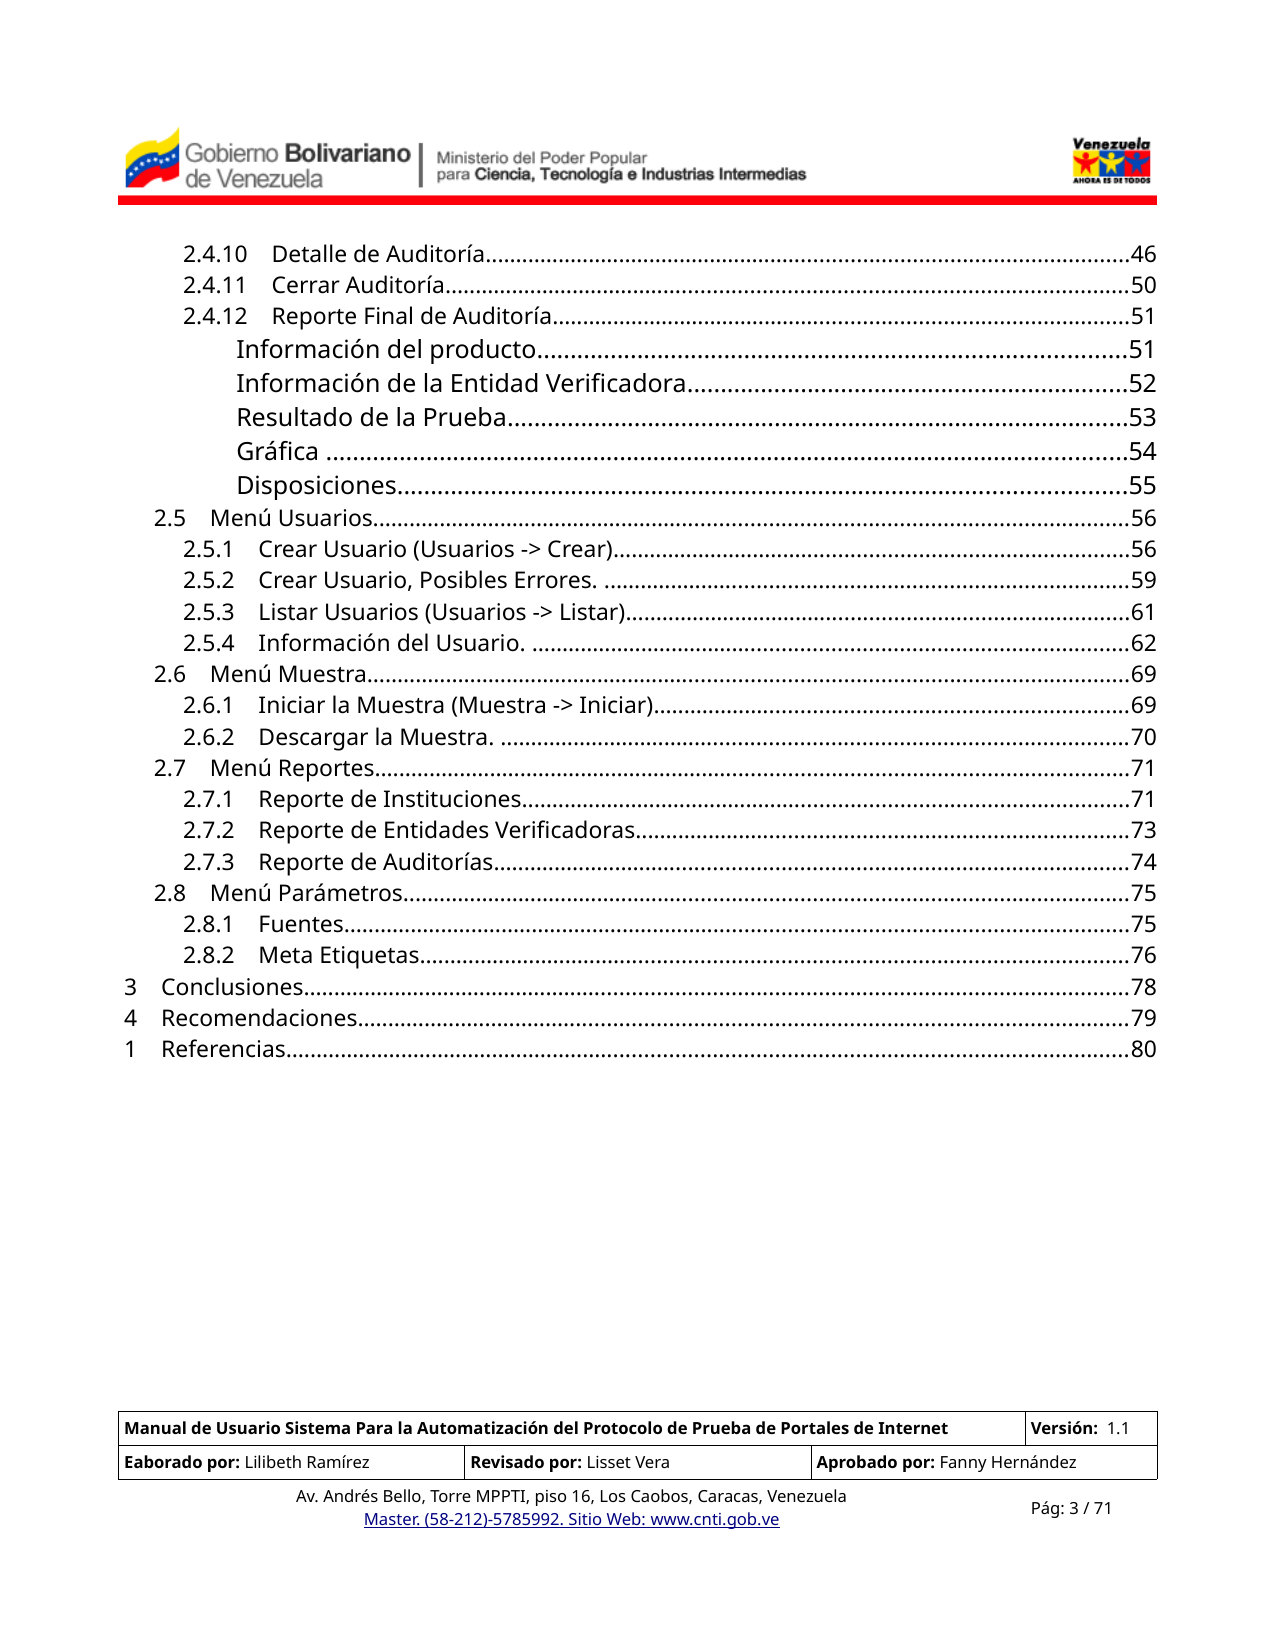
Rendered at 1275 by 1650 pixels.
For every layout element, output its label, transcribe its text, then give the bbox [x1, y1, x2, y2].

text 2.8 Menú Parámetros 75 [148, 877, 1157, 908]
text 2.8.1 Fuentes 75 [177, 908, 1157, 939]
picture [118, 119, 1157, 205]
text 2.4.10 Detalle de Auditoría 46 [177, 238, 1157, 269]
text 2.6.2 Descargar la Muestra. 70 [177, 720, 1157, 752]
text Información del producto 51 [236, 331, 1157, 365]
text 2.4.12 Reporte Final de Auditoría 51 [177, 300, 1157, 331]
text 4 Recomendaciones 79 [118, 1002, 1157, 1033]
text 2.5 Menú Usuarios 56 [148, 502, 1157, 533]
text Gráfica 54 [236, 433, 1157, 468]
text 3 Conclusiones 78 [118, 970, 1157, 1002]
text 2.8.2 Meta Etiquetas 76 [177, 939, 1157, 970]
text 2.4.11 Cerrar Auditoría 50 [177, 269, 1157, 300]
text Resultado de la Prueba 53 [236, 399, 1157, 433]
text 2.6 Menú Muestra 69 [148, 658, 1157, 689]
text 2.7 Menú Reportes 71 [148, 752, 1157, 783]
text Disposiciones 55 [236, 468, 1157, 502]
text 1 Referencias 80 [118, 1033, 1157, 1064]
text 2.7.3 Reporte de Auditorías 74 [177, 845, 1157, 877]
text 2.5.2 Crear Usuario, Posibles Errores. 59 [177, 564, 1157, 595]
text Información de la Entidad Verificadora 52 [236, 365, 1157, 399]
text 2.5.4 Información del Usuario. 62 [177, 627, 1157, 658]
text 2.7.2 Reporte de Entidades Verificadoras 73 [177, 814, 1157, 845]
text 2.5.1 Crear Usuario (Usuarios -> Crear) 56 [177, 533, 1157, 564]
text 2.7.1 Reporte de Instituciones 71 [177, 783, 1157, 814]
text 2.6.1 Iniciar la Muestra (Muestra -> Iniciar) 69 [177, 689, 1157, 720]
text 2.5.3 Listar Usuarios (Usuarios -> Listar) 61 [177, 595, 1157, 627]
